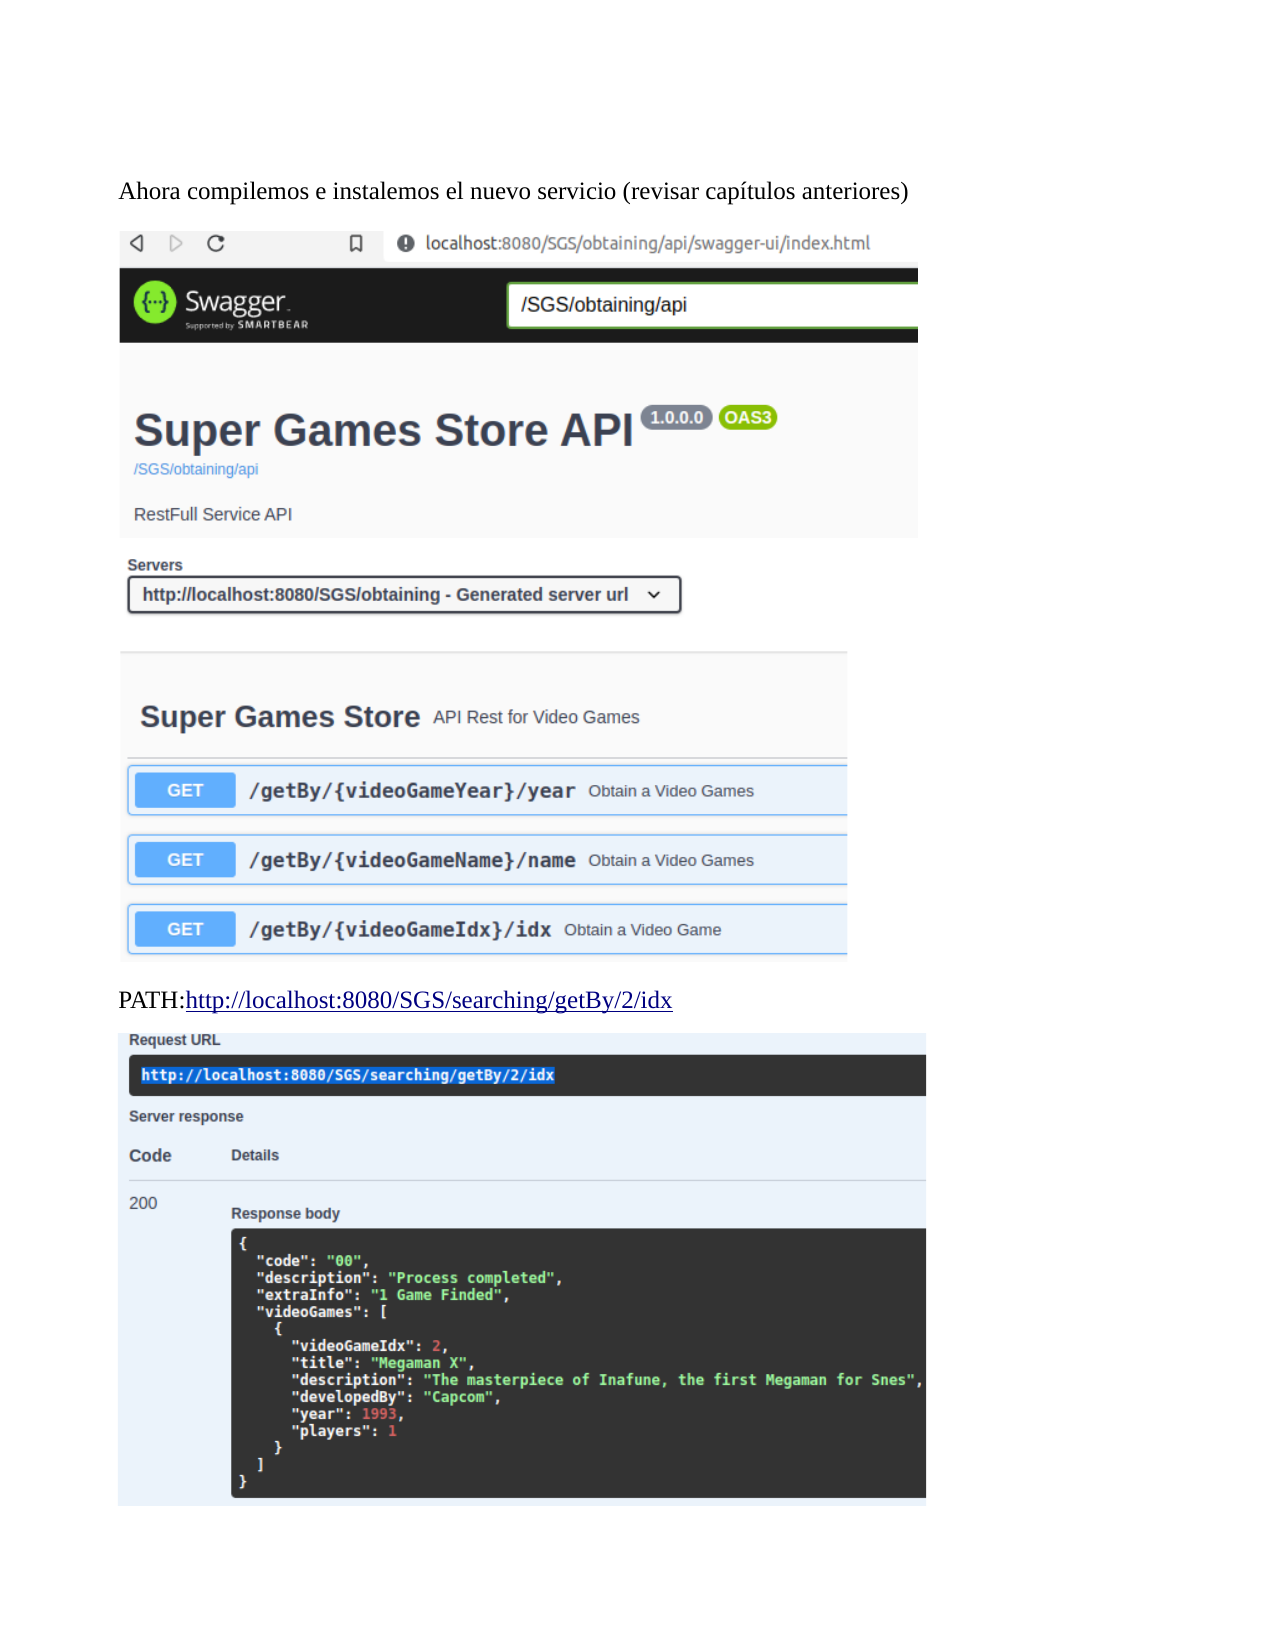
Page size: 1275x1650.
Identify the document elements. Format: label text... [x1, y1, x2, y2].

picture [117, 1033, 927, 1506]
text PATH:http://localhost:8080/SGS/searching/getBy/2/idx [118, 986, 1157, 1014]
text Ahora compilemos e instalemos el nuevo servicio (revisar capítulos anteriores) [118, 176, 1157, 205]
picture [120, 553, 848, 962]
picture [119, 231, 918, 538]
